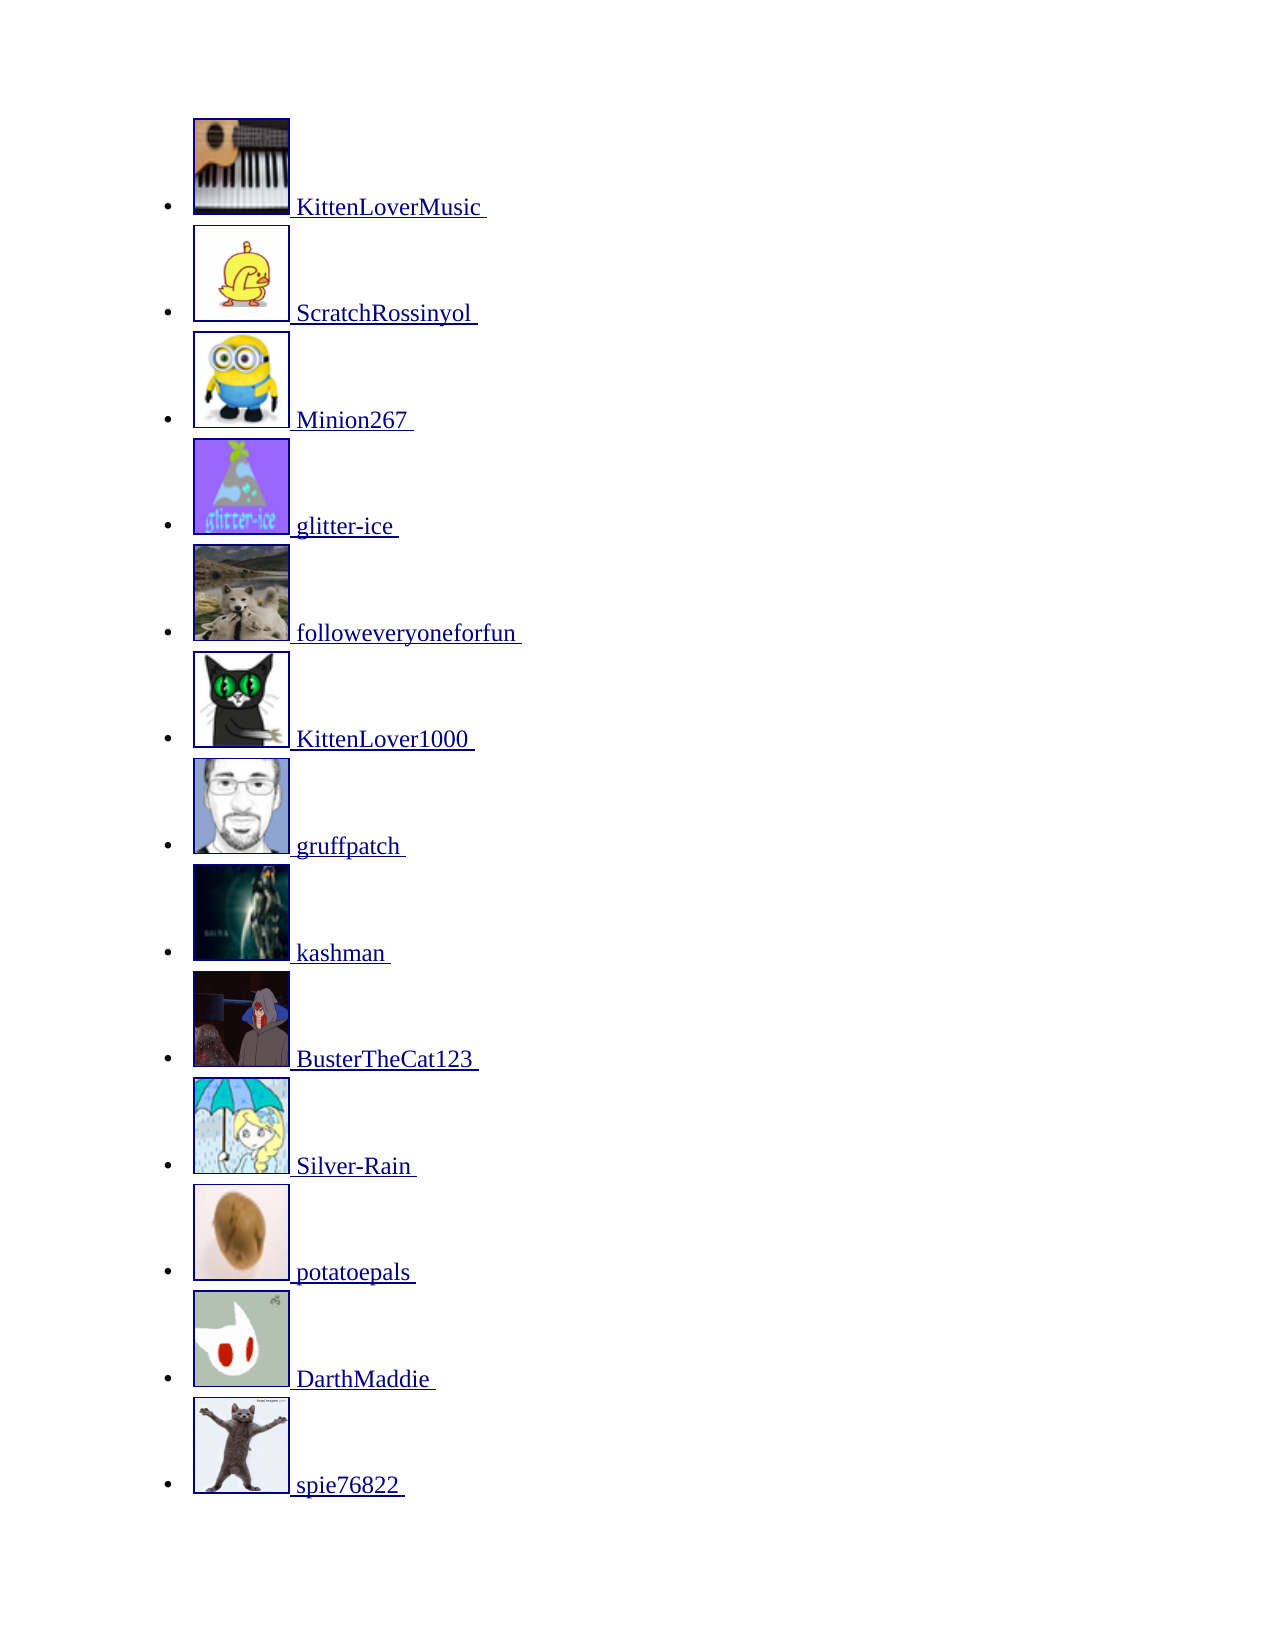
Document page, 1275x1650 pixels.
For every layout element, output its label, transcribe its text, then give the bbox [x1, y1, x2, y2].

picture [195, 1292, 288, 1386]
list spie76822 [164, 1397, 1157, 1499]
list kashman [164, 864, 1157, 966]
list followeveryoneforfun [164, 544, 1157, 647]
picture [195, 759, 288, 853]
picture [195, 972, 288, 1066]
picture [195, 866, 288, 959]
list KittenLover1000 [164, 651, 1157, 753]
picture [195, 1185, 288, 1279]
list potatoepals [164, 1184, 1157, 1286]
picture [195, 1398, 288, 1492]
picture [195, 333, 288, 427]
picture [195, 653, 288, 746]
picture [195, 546, 288, 640]
list KittenLoverMusic [164, 118, 1157, 220]
list BusterTheCat123 [164, 971, 1157, 1073]
list Silver-Rain [164, 1077, 1157, 1179]
list DarthMaddie [164, 1290, 1157, 1393]
list Minion267 [164, 331, 1157, 433]
picture [195, 1079, 288, 1173]
picture [195, 120, 288, 213]
picture [195, 226, 288, 320]
list glitter-ice [164, 438, 1157, 540]
picture [195, 440, 288, 533]
list ScratchRossinyol [164, 225, 1157, 327]
list gruffpatch [164, 757, 1157, 860]
